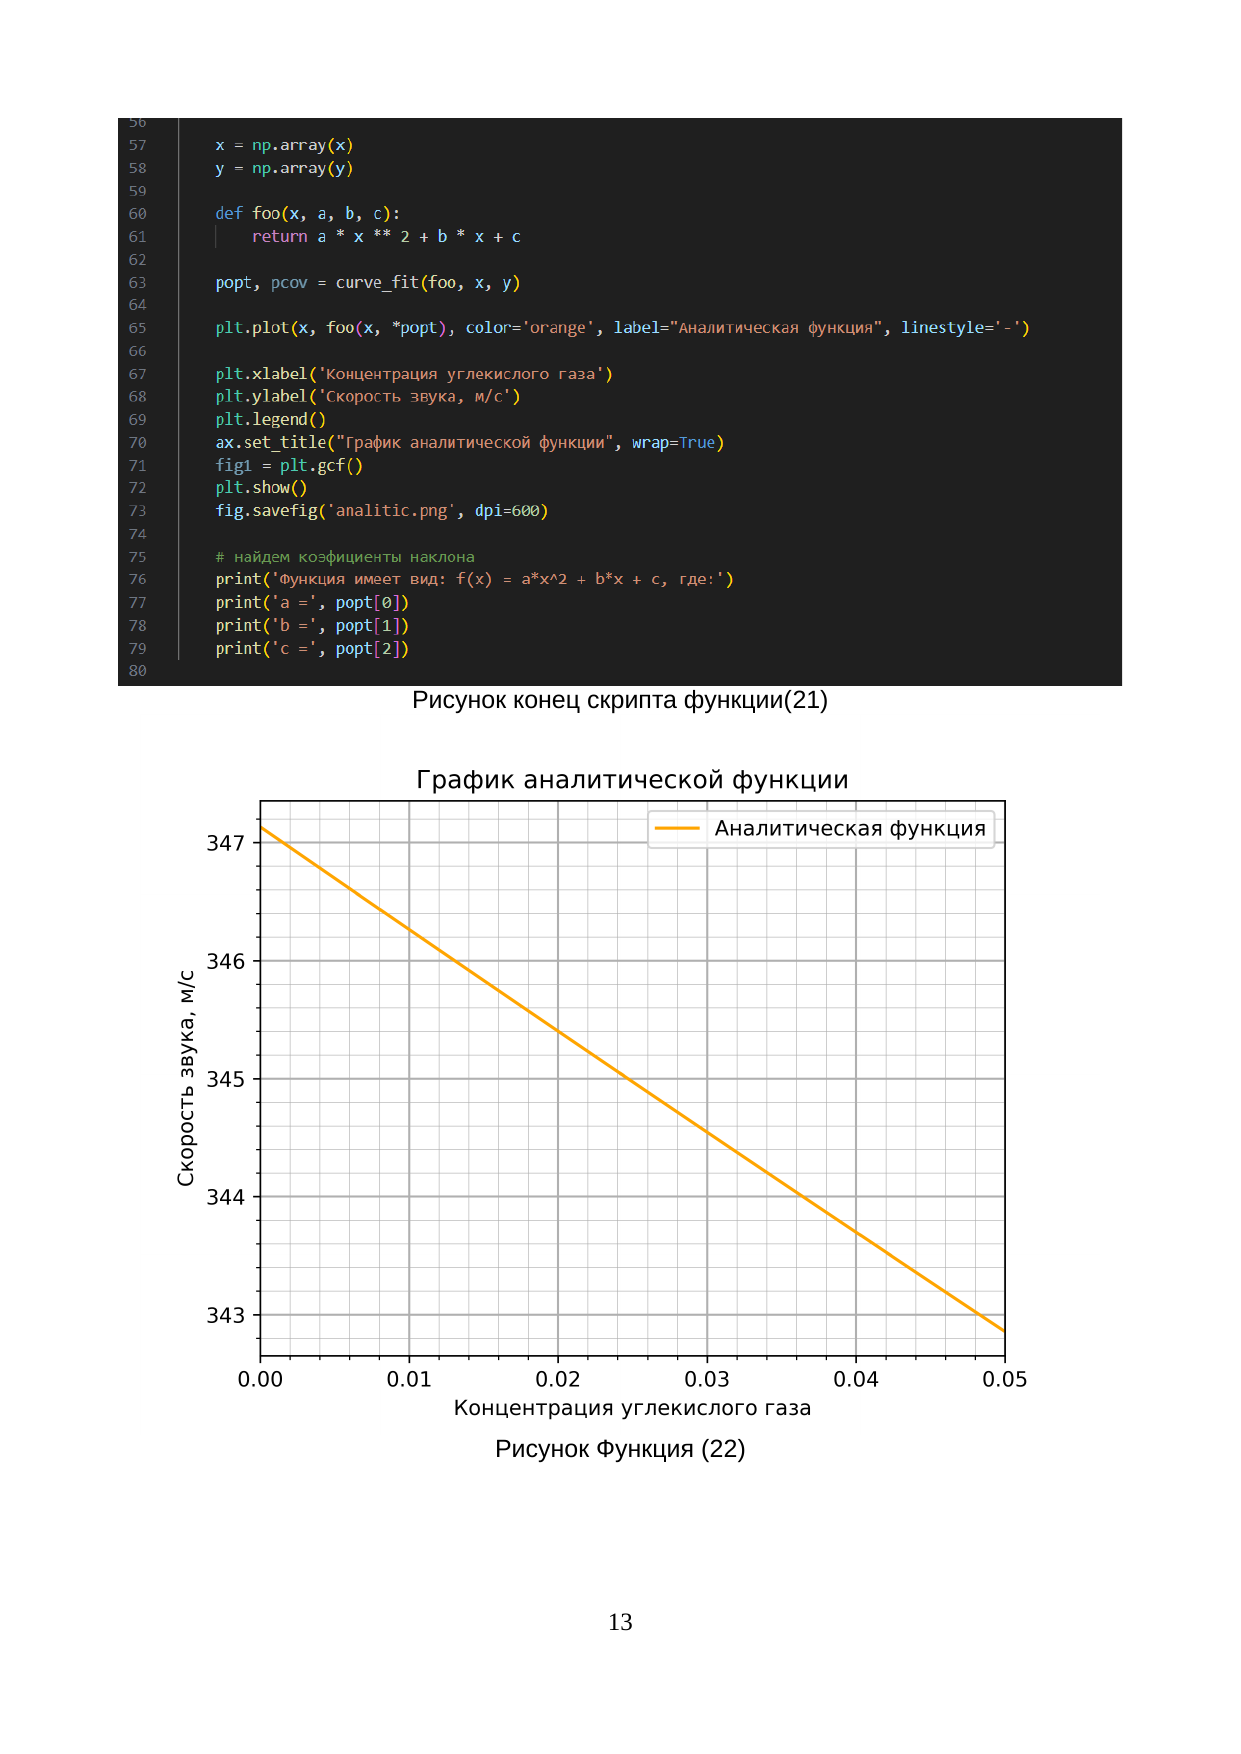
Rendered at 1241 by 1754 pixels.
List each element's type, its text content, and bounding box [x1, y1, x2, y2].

picture [140, 714, 1100, 1435]
text Рисунок конец скрипта функции(21) [118, 686, 1122, 714]
picture [118, 118, 1123, 686]
text Рисунок Функция (22) [118, 714, 1122, 1463]
